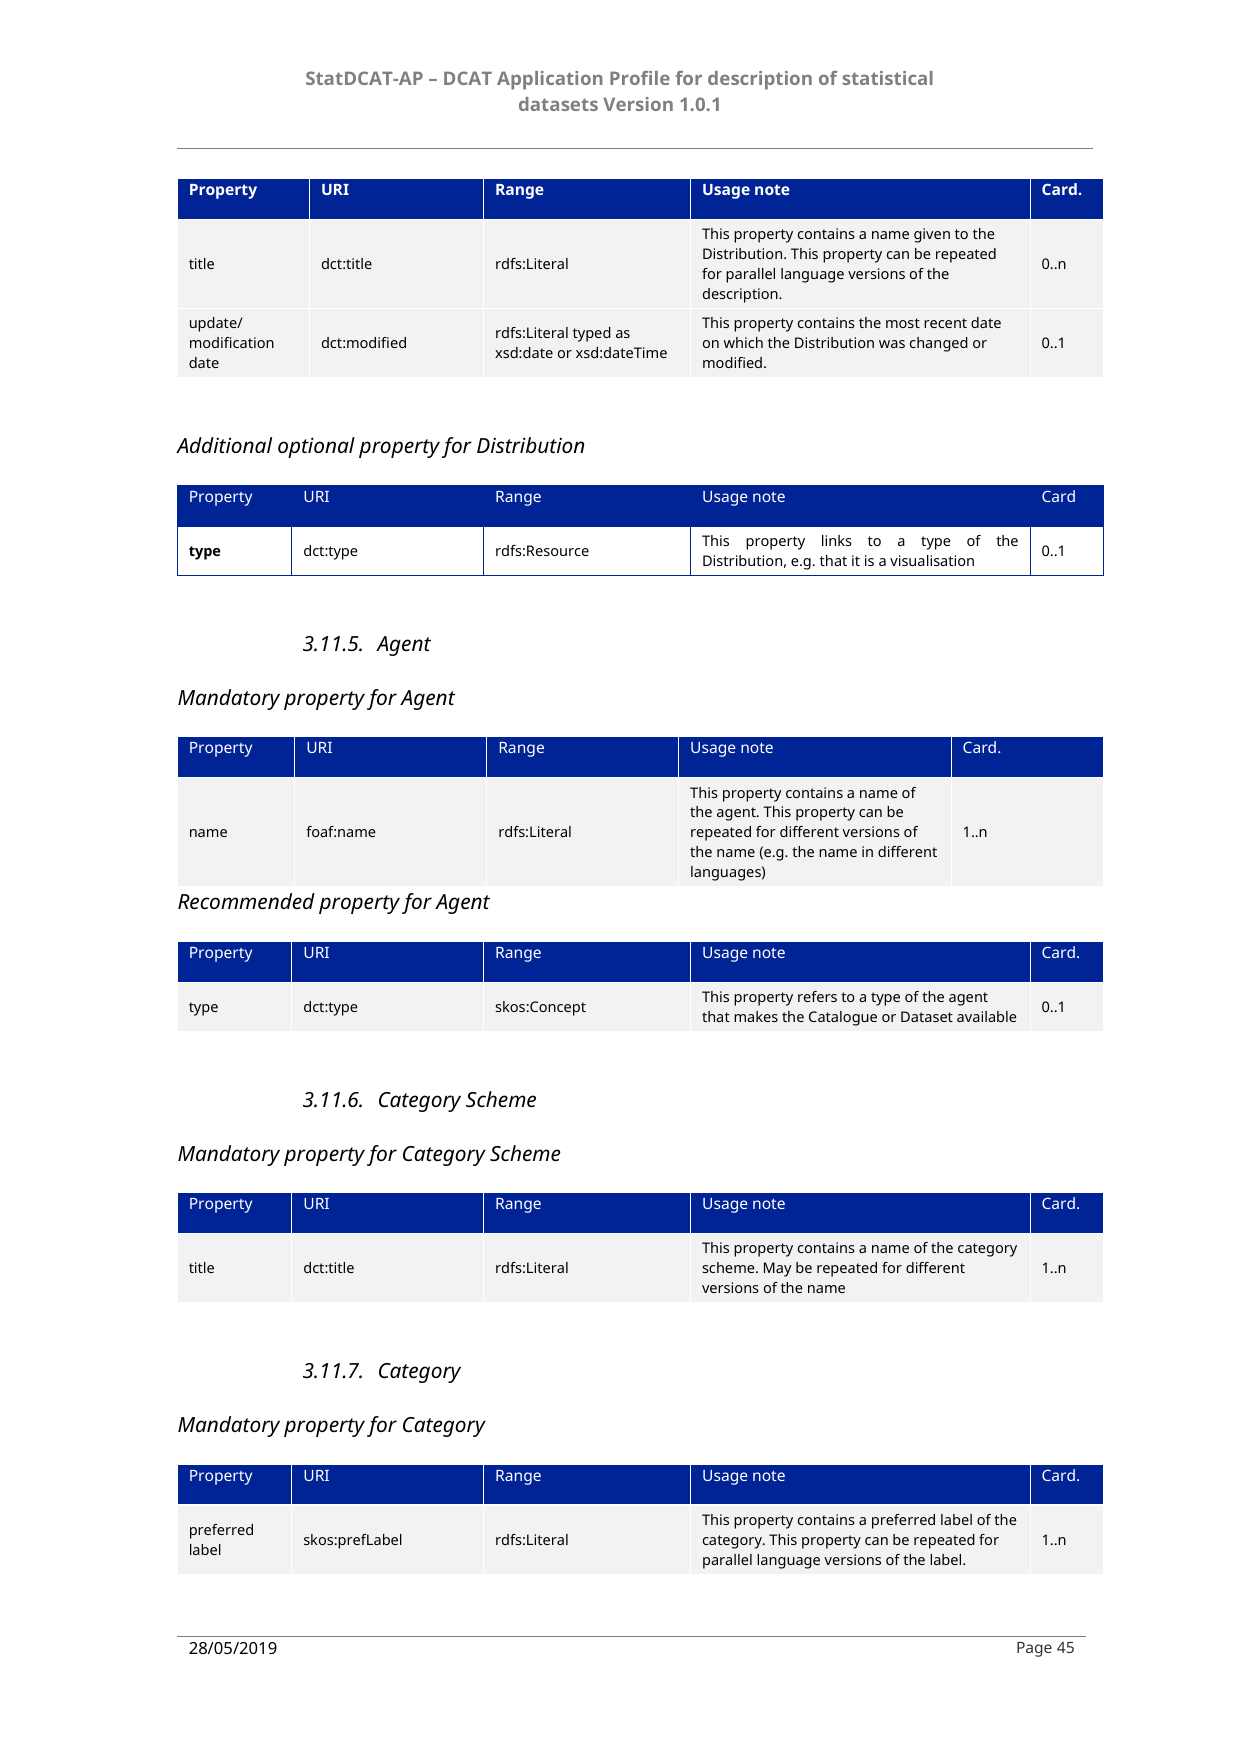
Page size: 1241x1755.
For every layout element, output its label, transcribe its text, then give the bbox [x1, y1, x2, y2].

table_header Usage note [679, 737, 951, 777]
table_header Property [178, 1465, 291, 1504]
table_cell 0..1 [1031, 309, 1103, 377]
table_cell dct:type [292, 527, 483, 575]
table_cell skos:prefLabel [292, 1506, 483, 1574]
table_header Card. [1031, 942, 1103, 982]
table_cell rdfs:Resource [484, 527, 690, 575]
table_cell 1..n [952, 778, 1103, 886]
table_cell This property links to a type of the Distribution, e.g. that it is a visualisation [691, 527, 1030, 575]
table_cell type [178, 983, 291, 1031]
table_cell title [178, 220, 309, 308]
text Additional optional property for Distribution [177, 431, 1063, 459]
table_cell dct:title [310, 220, 483, 308]
table_cell 1..n [1031, 1234, 1103, 1302]
table_header Property [178, 942, 291, 982]
table_cell update/ modification date [178, 309, 309, 377]
table_header Usage note [691, 1193, 1030, 1233]
table_header Usage note [691, 942, 1030, 982]
table_header Range [484, 942, 690, 982]
table_header Range [484, 486, 690, 526]
text Recommended property for Agent [177, 887, 1063, 916]
table_cell This property contains a name given to the Distribution. This property can be repeated for parallel language versions of the description. [691, 220, 1030, 308]
subtitle Category Scheme [302, 1085, 1063, 1114]
table_header Property [178, 1193, 291, 1233]
table_header Card. [1031, 1193, 1103, 1233]
table_cell 0..1 [1031, 983, 1103, 1031]
table_header Range [484, 1465, 690, 1504]
table_header Usage note [691, 179, 1030, 219]
subtitle Category [302, 1357, 1063, 1385]
table_header Range [484, 179, 690, 219]
table_header Card. [1031, 1465, 1103, 1504]
table_cell rdfs:Literal [484, 1234, 690, 1302]
table_cell This property contains the most recent date on which the Distribution was changed or modified. [691, 309, 1030, 377]
table_header URI [292, 1465, 483, 1504]
table_cell dct:title [292, 1234, 483, 1302]
table_header Property [178, 486, 291, 526]
table_header URI [292, 942, 483, 982]
table_cell 0..1 [1031, 527, 1103, 575]
table_header Range [487, 737, 678, 777]
table_cell title [178, 1234, 291, 1302]
subtitle Agent [302, 629, 1063, 658]
table_cell rdfs:Literal [484, 220, 690, 308]
table_header Usage note [691, 1465, 1030, 1504]
table_header Usage note [691, 486, 1030, 526]
table_cell rdfs:Literal [484, 1506, 690, 1574]
table_cell rdfs:Literal [487, 778, 678, 886]
table_cell name [178, 778, 294, 886]
table_cell type [178, 527, 291, 575]
table_header URI [310, 179, 483, 219]
table_header Property [178, 737, 294, 777]
table_header URI [292, 486, 484, 526]
table_cell skos:Concept [484, 983, 690, 1031]
text Mandatory property for Agent [177, 683, 1063, 711]
table_cell This property contains a preferred label of the category. This property can be repeated for parallel language versions of the label. [691, 1506, 1030, 1574]
table_cell dct:modified [310, 309, 483, 377]
table_cell foaf:name [295, 778, 486, 886]
table_header URI [295, 737, 486, 777]
text Mandatory property for Category [177, 1410, 1063, 1438]
table_header URI [292, 1193, 483, 1233]
table_header Range [484, 1193, 690, 1233]
table_cell 1..n [1031, 1506, 1103, 1574]
table_header Card. [1031, 179, 1103, 219]
table_cell This property contains a name of the category scheme. May be repeated for different versions of the name [691, 1234, 1030, 1302]
text Mandatory property for Category Scheme [177, 1139, 1063, 1167]
table_cell dct:type [292, 983, 483, 1031]
table_cell This property contains a name of the agent. This property can be repeated for different versions of the name (e.g. the name in different languages) [679, 778, 951, 886]
table_cell 0..n [1031, 220, 1103, 308]
table_cell rdfs:Literal typed as xsd:date or xsd:dateTime [484, 309, 690, 377]
table_cell preferred label [178, 1506, 291, 1574]
table_header Card [1031, 486, 1103, 526]
table_cell This property refers to a type of the agent that makes the Catalogue or Dataset available [691, 983, 1030, 1031]
table_header Property [178, 179, 309, 219]
table_header Card. [952, 737, 1103, 777]
